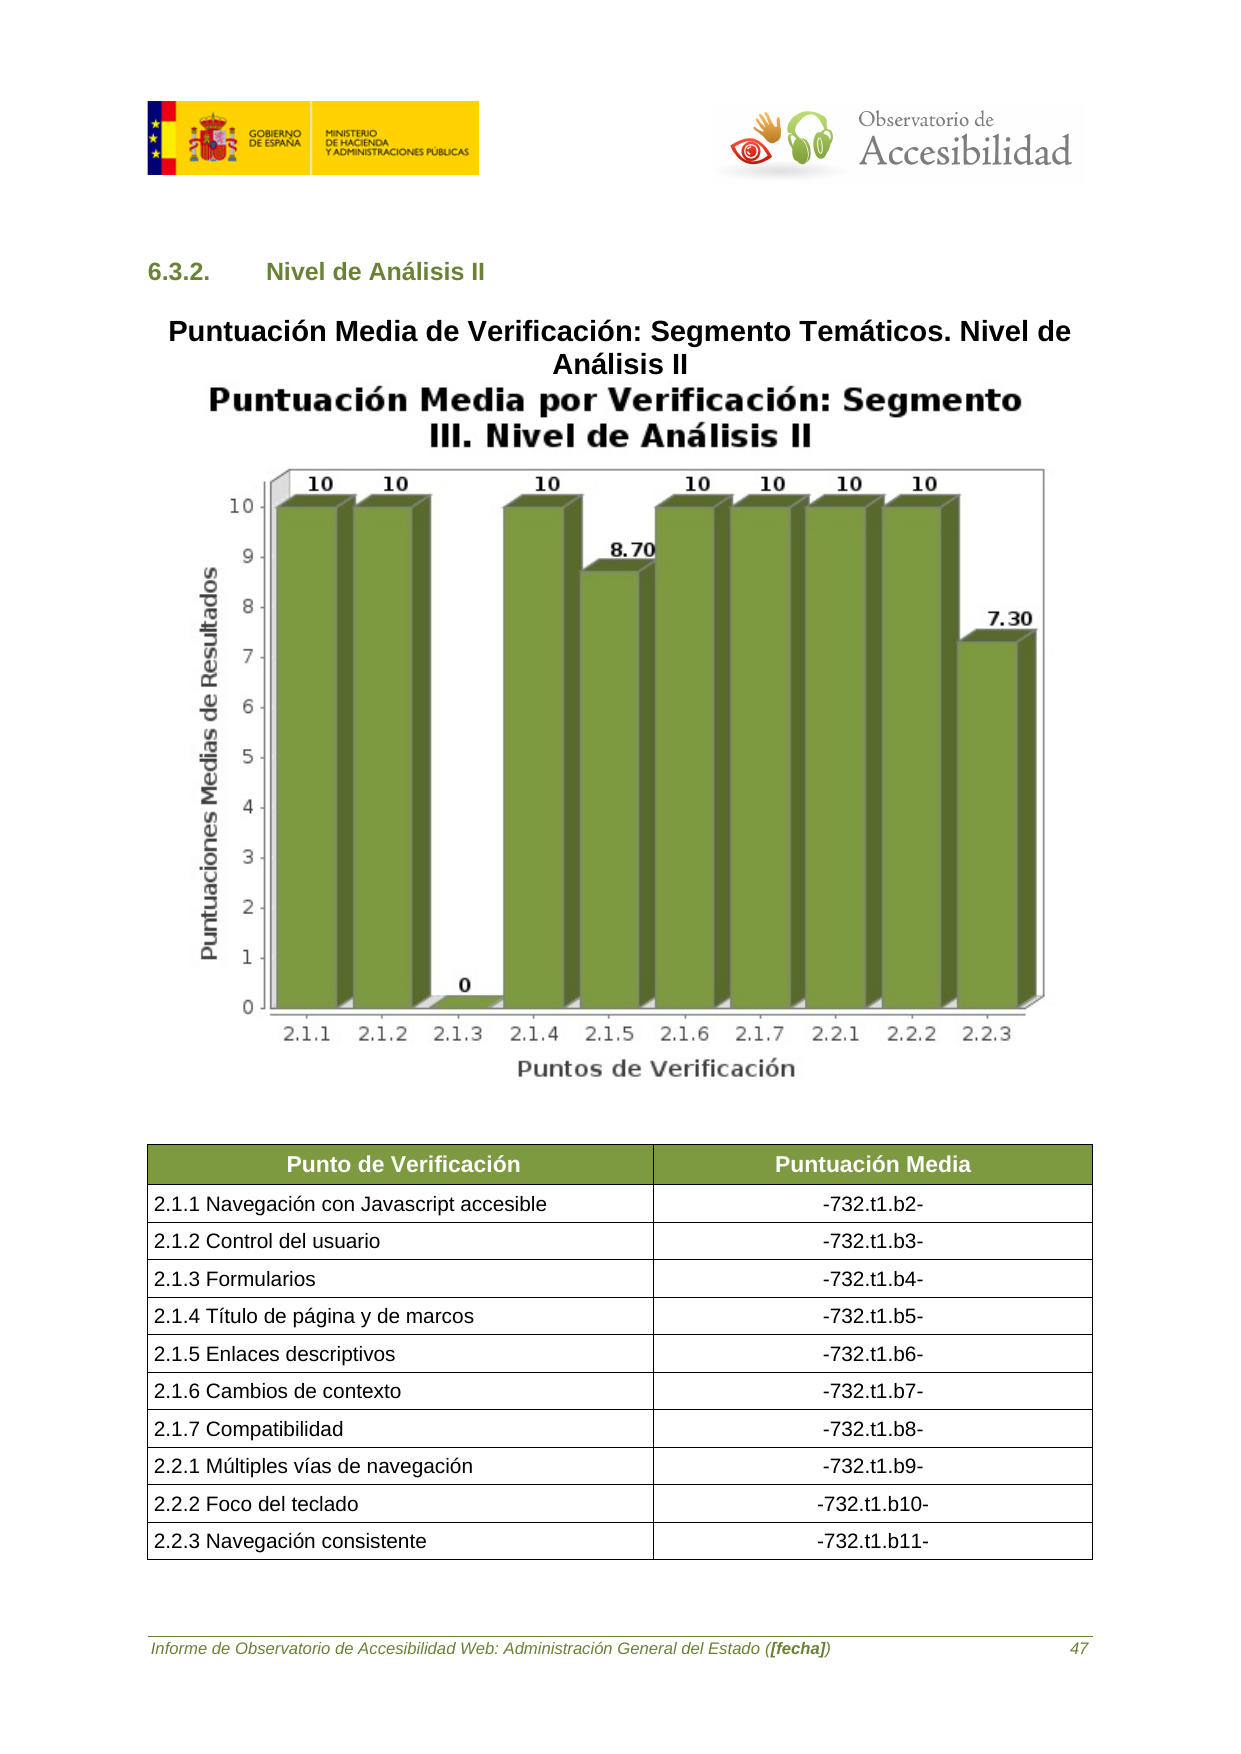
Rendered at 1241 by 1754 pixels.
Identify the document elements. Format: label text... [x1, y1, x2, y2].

subtitle Nivel de Análisis II [148, 257, 1092, 286]
table_cell 2.1.7 Compatibilidad [148, 1410, 653, 1447]
picture [710, 102, 1086, 185]
table_cell 2.1.2 Control del usuario [148, 1223, 653, 1259]
picture [147, 101, 479, 175]
table_cell -732.t1.b10- [654, 1485, 1092, 1522]
table_cell -732.t1.b4- [654, 1260, 1092, 1297]
table_cell -732.t1.b6- [654, 1335, 1092, 1372]
table_cell 2.1.4 Título de página y de marcos [148, 1298, 653, 1334]
table_cell 2.1.1 Navegación con Javascript accesible [148, 1185, 653, 1222]
table_cell 2.1.5 Enlaces descriptivos [148, 1335, 653, 1372]
table_cell 2.2.1 Múltiples vías de navegación [148, 1448, 653, 1484]
table_cell -732.t1.b3- [654, 1223, 1092, 1259]
table_cell -732.t1.b11- [654, 1523, 1092, 1559]
table_cell 2.2.3 Navegación consistente [148, 1523, 653, 1559]
table_cell -732.t1.b7- [654, 1373, 1092, 1409]
table_cell 2.1.6 Cambios de contexto [148, 1373, 653, 1409]
table_cell 2.1.3 Formularios [148, 1260, 653, 1297]
table_cell 2.2.2 Foco del teclado [148, 1485, 653, 1522]
table_cell -732.t1.b5- [654, 1298, 1092, 1334]
text Puntuación Media de Verificación: Segmento Temáticos. Nivel de Análisis II [148, 314, 1092, 381]
table_cell -732.t1.b9- [654, 1448, 1092, 1484]
table_cell -732.t1.b2- [654, 1185, 1092, 1222]
table_header Punto de Verificación [148, 1145, 653, 1184]
table_header Puntuación Media [654, 1145, 1092, 1184]
table_cell -732.t1.b8- [654, 1410, 1092, 1447]
picture [178, 380, 1062, 1091]
